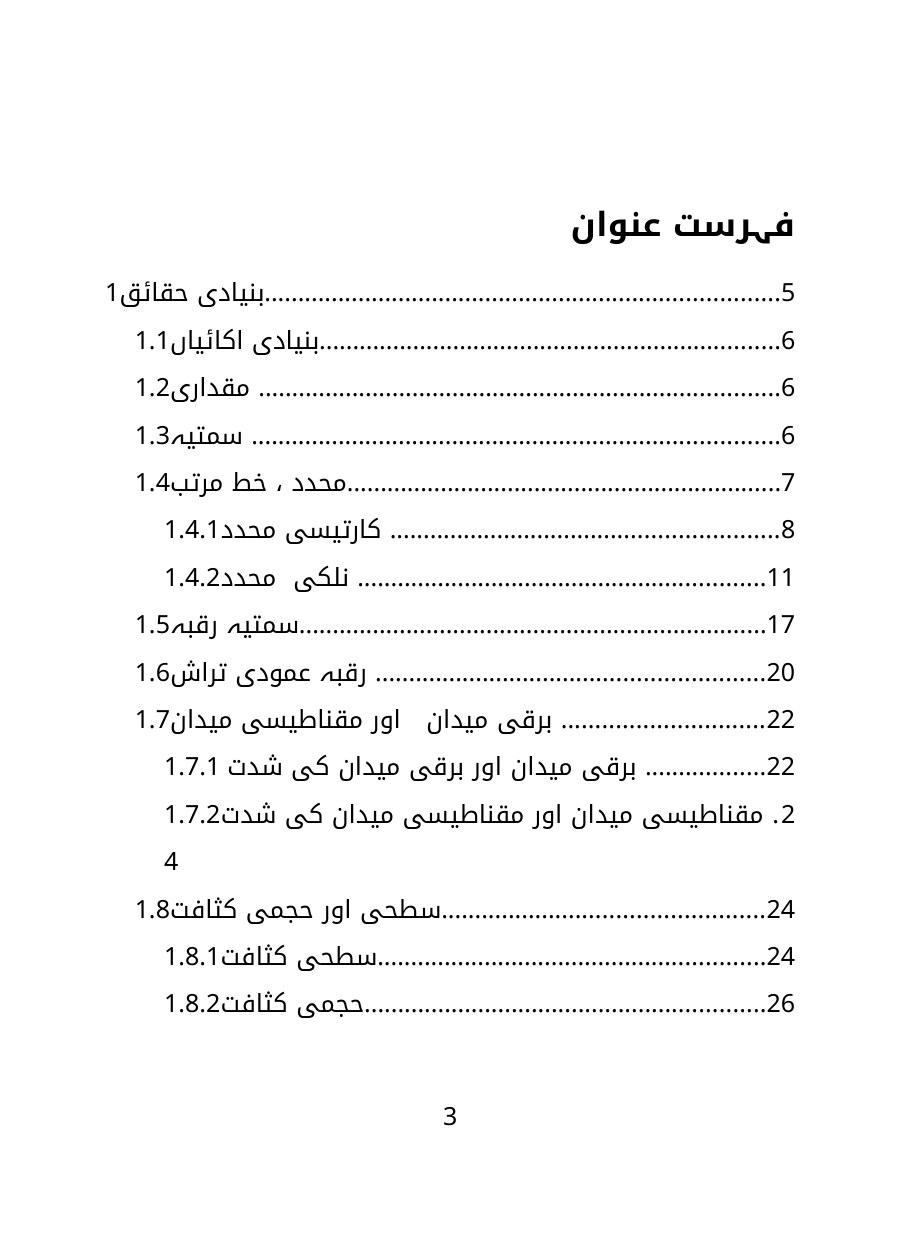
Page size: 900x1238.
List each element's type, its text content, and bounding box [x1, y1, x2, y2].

text 1.7.1 برقی میدان اور برقی میدان کی شدت 22 [164, 744, 795, 791]
subtitle فہرست عنوان [105, 194, 795, 257]
text 1بنیادی حقائق 5 [105, 270, 795, 317]
text 1.7.2مقناطیسی میدان اور مقناطیسی میدان کی شدت 24 [164, 791, 795, 886]
text 1.2مقداری 6 [134, 364, 795, 412]
text 1.8سطحی اور حجمی کثافت 24 [134, 886, 795, 933]
text 1.4.2نلکی محدد 11 [164, 554, 795, 602]
text 1.8.1سطحی کثافت 24 [164, 933, 795, 981]
text 1.8.2حجمی کثافت 26 [164, 981, 795, 1028]
text 1.4.1کارتیسی محدد 8 [164, 507, 795, 554]
text 1.6رقبہ عمودی تراش 20 [134, 649, 795, 696]
text 1.4محدد ، خط مرتب 7 [134, 459, 795, 507]
text 1.5سمتیہ رقبہ 17 [134, 602, 795, 649]
text 1.1بنیادی اکائیاں 6 [134, 317, 795, 364]
text 1.7برقی میدان اور مقناطیسی میدان 22 [134, 696, 795, 744]
text 1.3سمتیہ 6 [134, 412, 795, 459]
